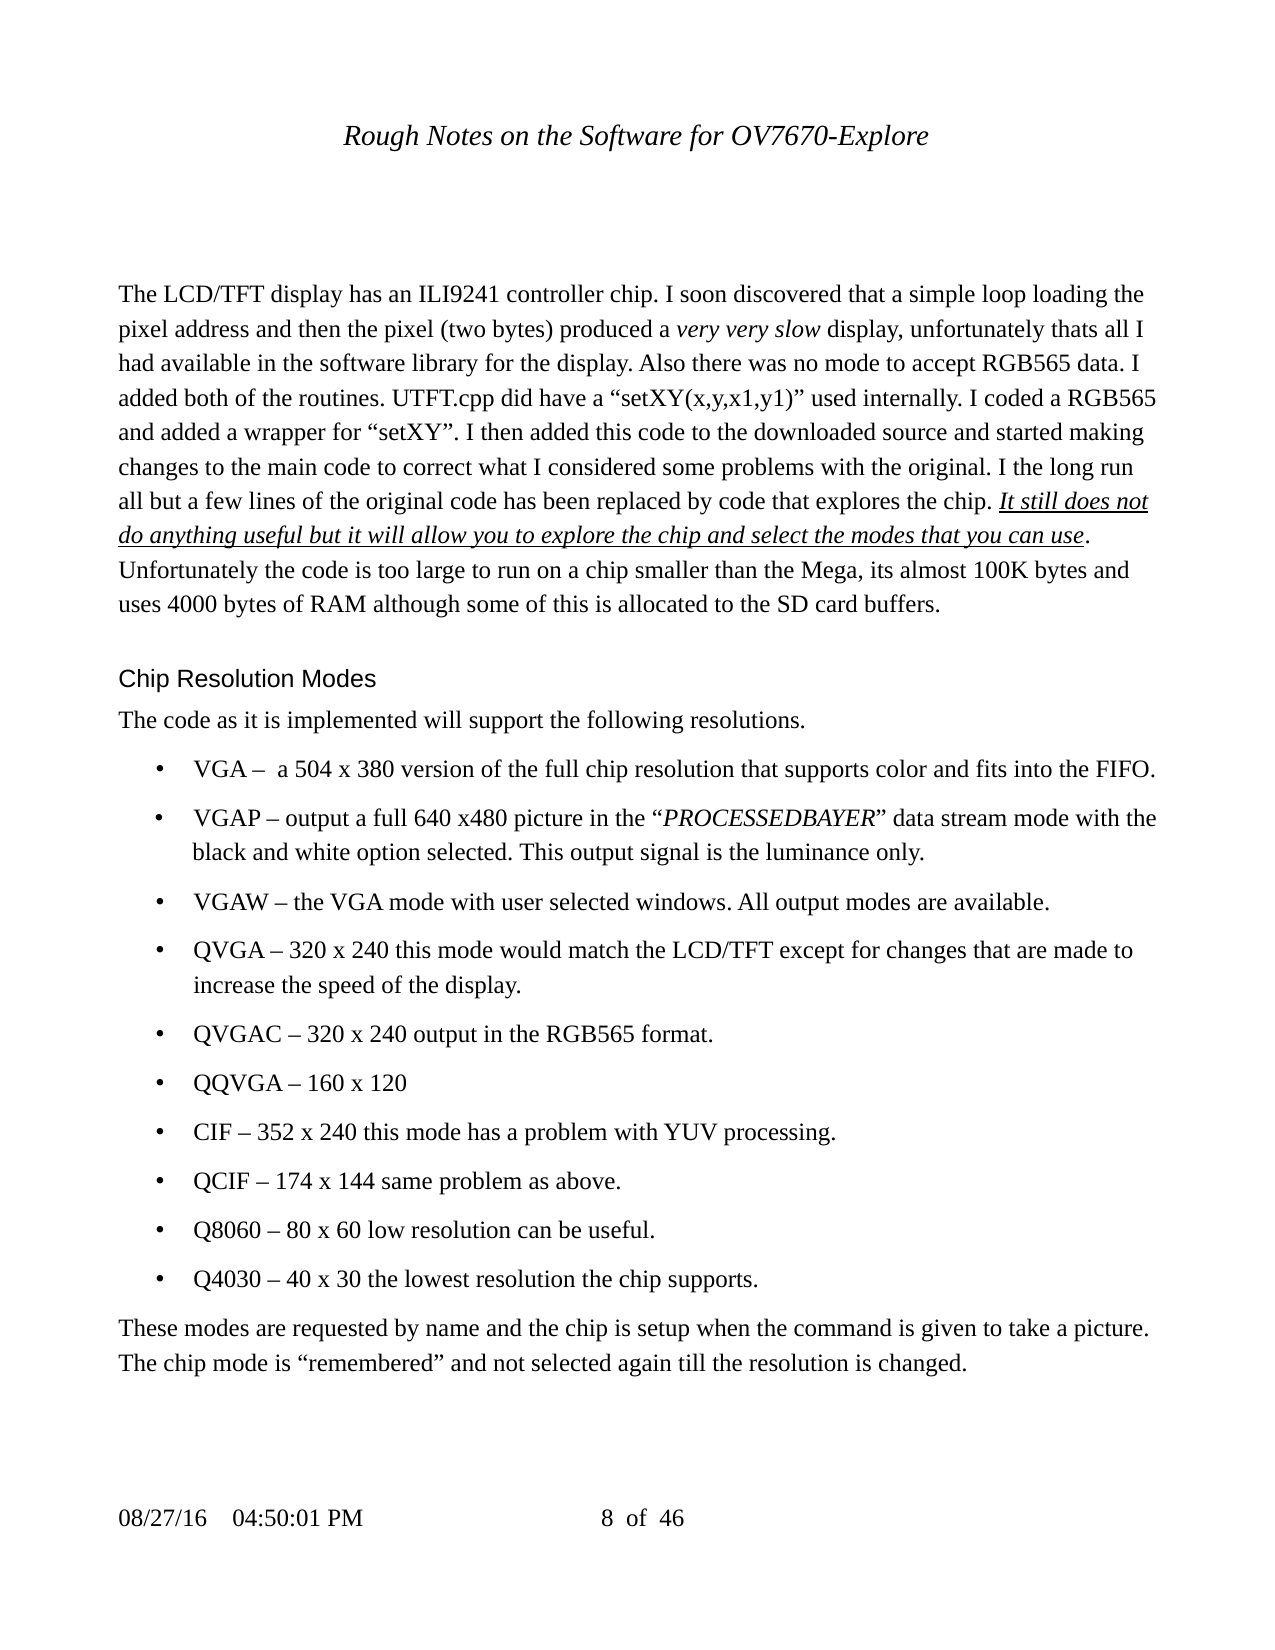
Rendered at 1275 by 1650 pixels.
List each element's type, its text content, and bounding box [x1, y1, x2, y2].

subtitle Chip Resolution Modes [118, 664, 1157, 692]
list QVGA – 320 x 240 this mode would match the LCD/TFT except for changes that are made to increase the speed of the display. [156, 936, 1157, 999]
list VGAP – output a full 640 x480 picture in the “PROCESSEDBAYER” data stream mode with the black and white option selected. This output signal is the luminance only. [154, 803, 1157, 866]
list QCIF – 174 x 144 same problem as above. [156, 1166, 1157, 1195]
list QVGAC – 320 x 240 output in the RGB565 format. [156, 1019, 1157, 1048]
text The LCD/TFT display has an ILI9241 controller chip. I soon discovered that a simple loop loading the pixel address and then the pixel (two bytes) produced a very very slow display, unfortunately thats all I had available in the software library for the display. Also there was no mode to accept RGB565 data. I added both of the routines. UTFT.cpp did have a “setXY(x,y,x1,y1)” used internally. I coded a RGB565 and added a wrapper for “setXY”. I then added this code to the downloaded source and started making changes to the main code to correct what I considered some problems with the original. I the long run all but a few lines of the original code has been replaced by code that explores the chip. It still does not do anything useful but it will allow you to explore the chip and select the modes that you can use. Unfortunately the code is too large to run on a chip smaller than the Mega, its almost 100K bytes and uses 4000 bytes of RAM although some of this is allocated to the SD card buffers. [118, 279, 1157, 618]
list CIF – 352 x 240 this mode has a problem with YUV processing. [156, 1117, 1157, 1146]
list VGA – a 504 x 380 version of the full chip resolution that supports color and fits into the FIFO. [156, 754, 1157, 783]
text These modes are requested by name and the chip is setup when the command is given to take a picture. The chip mode is “remembered” and not selected again till the resolution is changed. [118, 1313, 1157, 1377]
text The code as it is implemented will support the following resolutions. [118, 705, 1157, 734]
list VGAW – the VGA mode with user selected windows. All output modes are available. [156, 887, 1157, 915]
list QQVGA – 160 x 120 [156, 1068, 1157, 1097]
list Q4030 – 40 x 30 the lowest resolution the chip supports. [156, 1264, 1157, 1293]
list Q8060 – 80 x 60 low resolution can be useful. [156, 1215, 1157, 1244]
